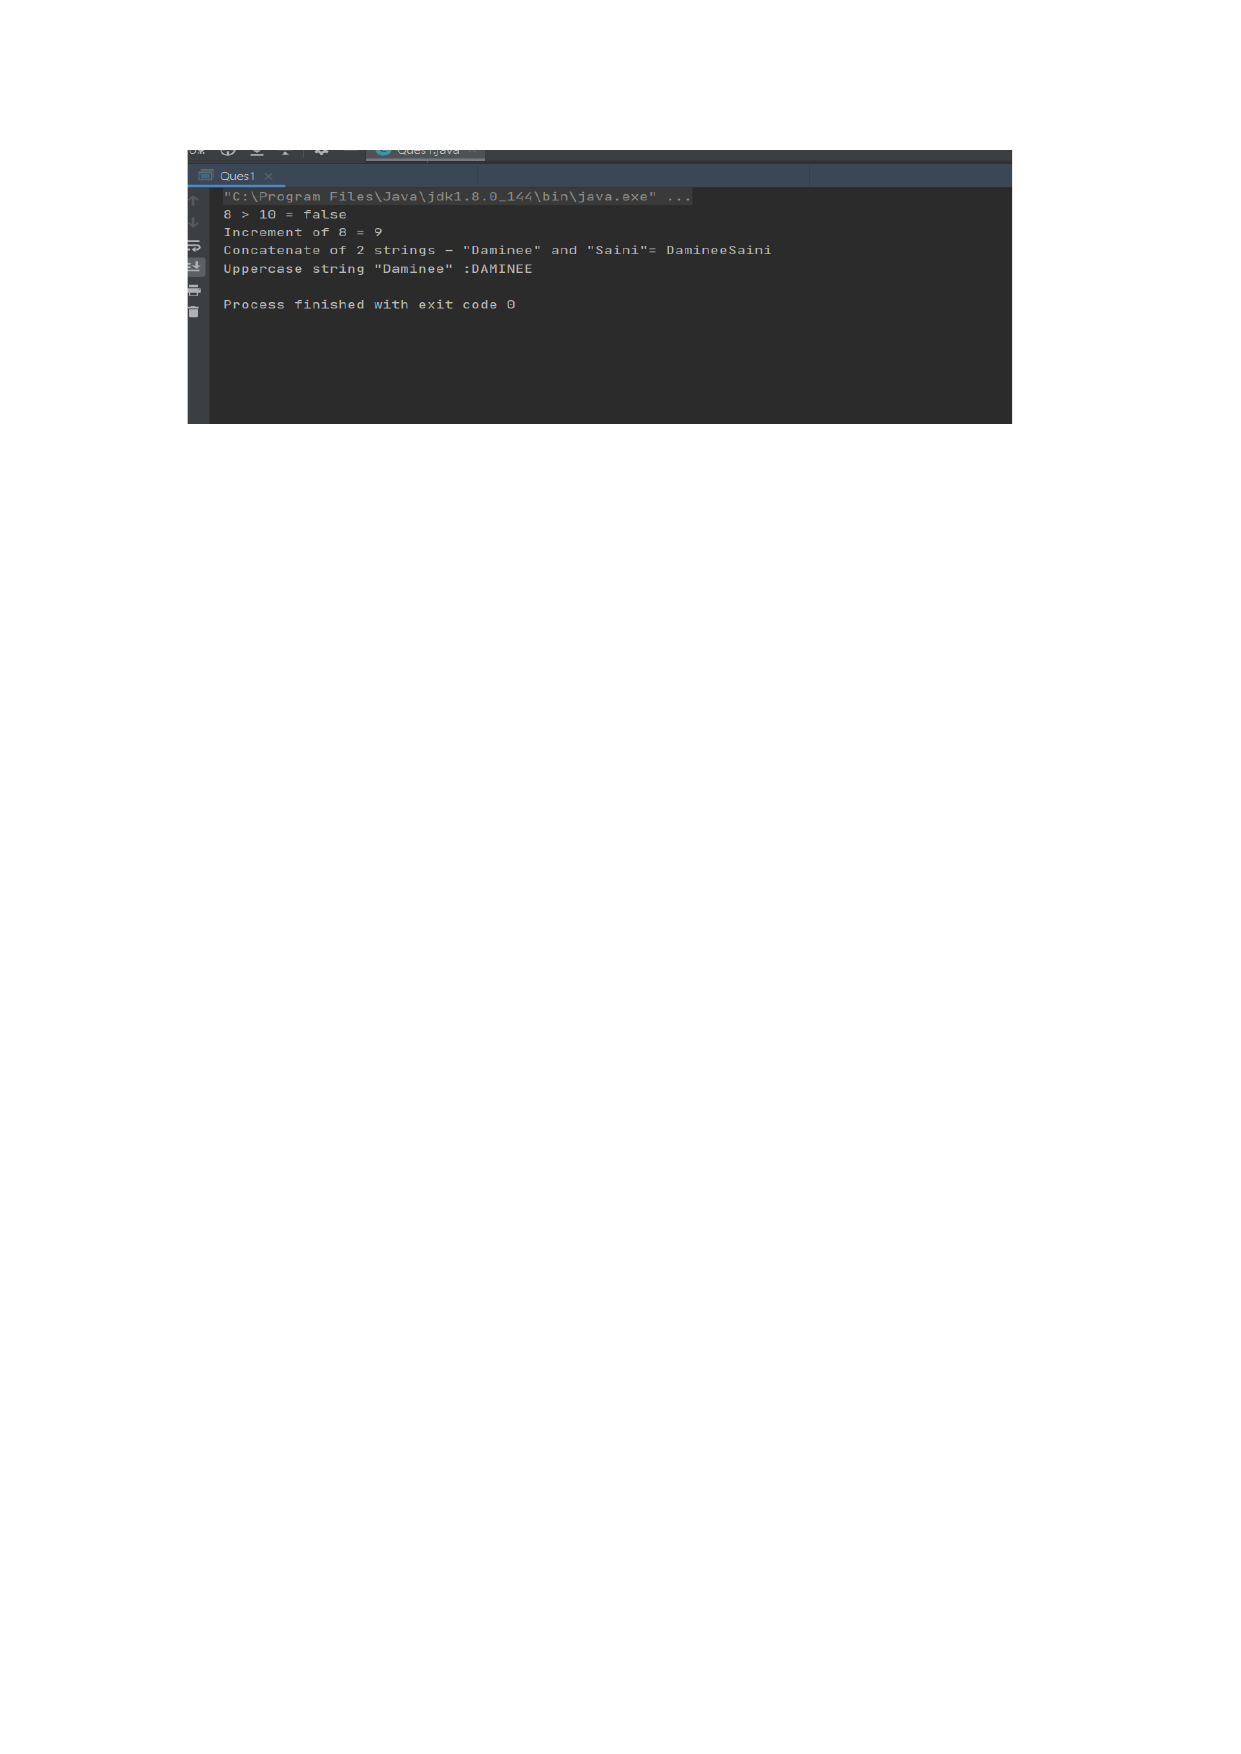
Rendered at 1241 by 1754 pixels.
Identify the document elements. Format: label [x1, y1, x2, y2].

picture [187, 150, 316, 295]
